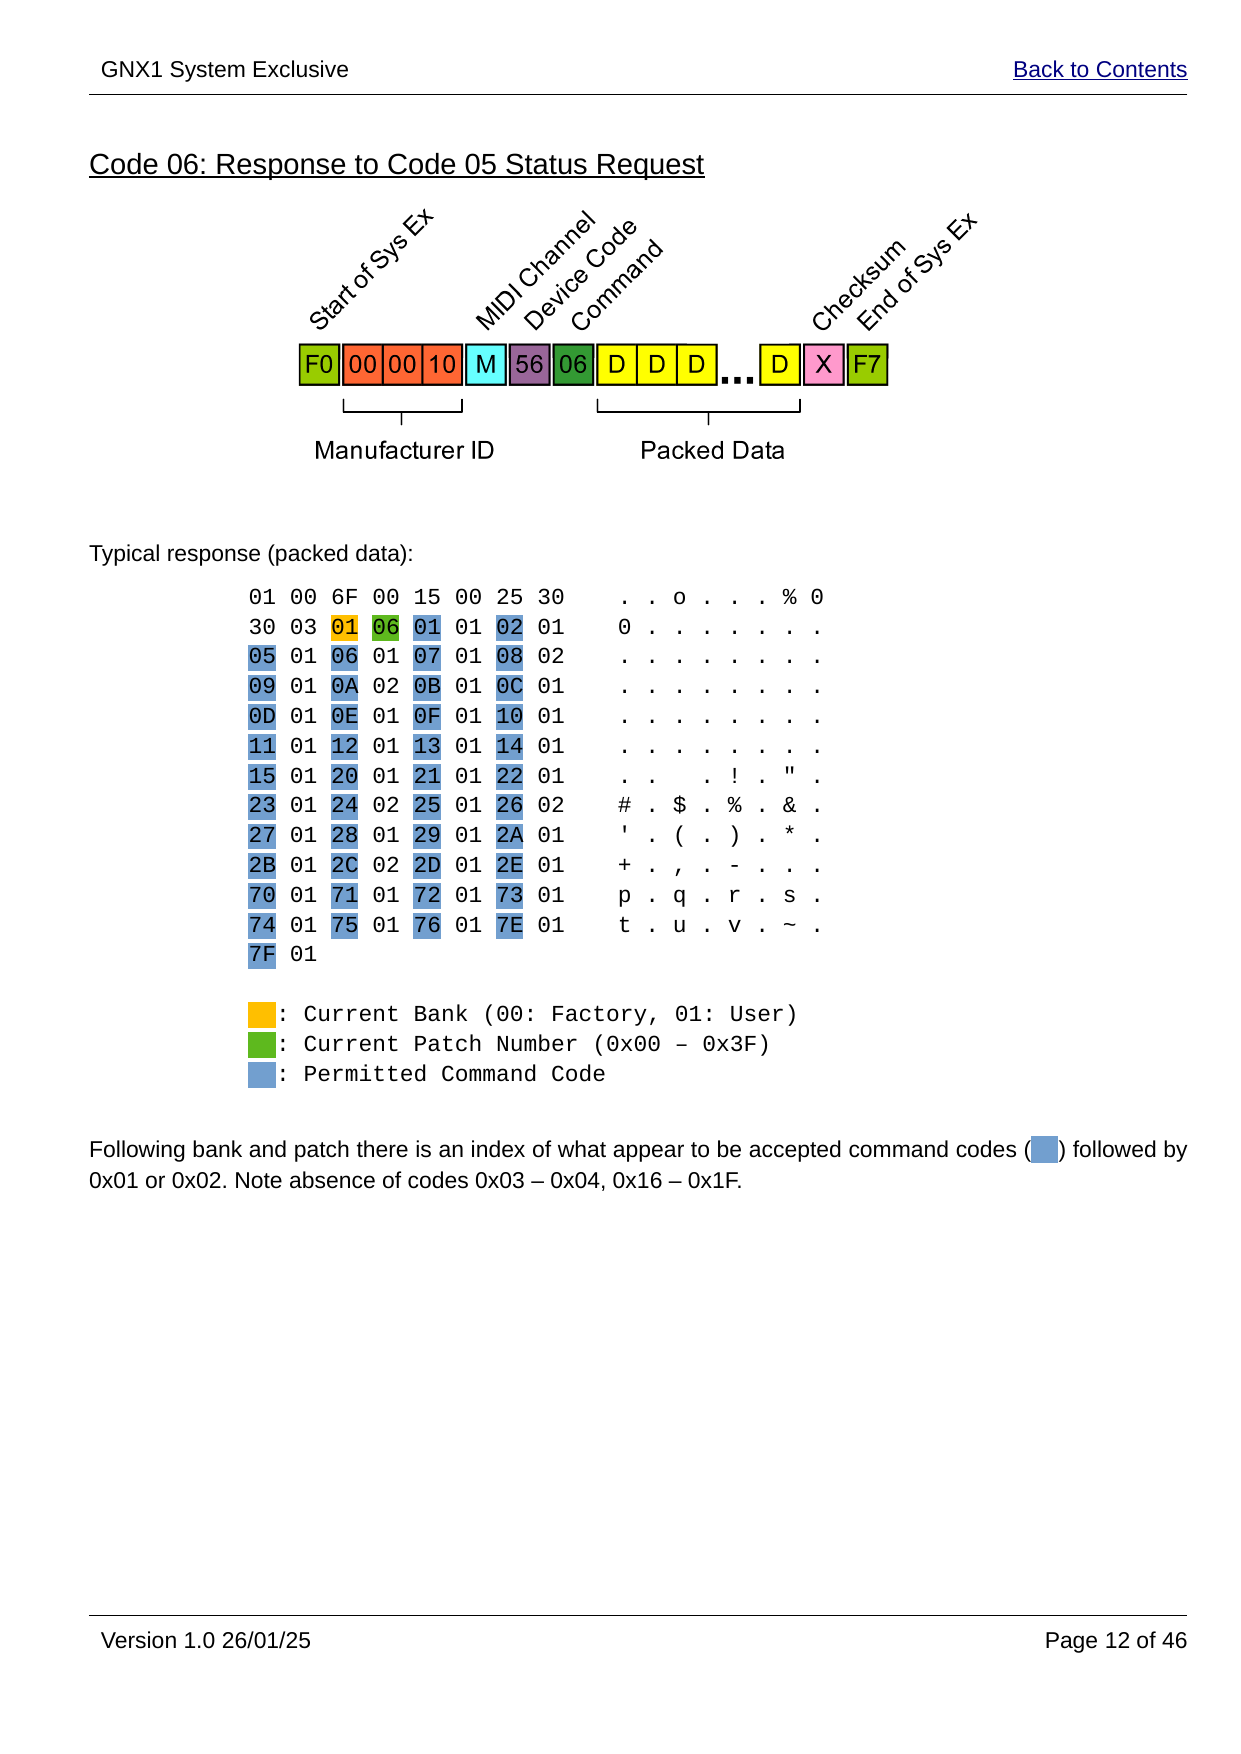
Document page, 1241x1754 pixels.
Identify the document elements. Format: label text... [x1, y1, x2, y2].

text Following bank and patch there is an index of what appear to be accepted command codes ( ) followed by 0x01 or 0x02. Note absence of codes 0x03 – 0x04, 0x16 – 0x1F. [89, 1136, 1187, 1193]
text : Current Bank (00: Factory, 01: User) [248, 1002, 1187, 1028]
text 05 01 06 01 07 01 08 02 . . . . . . . . [248, 645, 1187, 671]
subtitle Code 06: Response to Code 05 Status Request [89, 147, 1187, 181]
text 7F 01 [248, 943, 1187, 969]
text 27 01 28 01 29 01 2A 01 ' . ( . ) . * . [248, 823, 1187, 849]
text 01 00 6F 00 15 00 25 30 . . o . . . % 0 [248, 585, 1187, 611]
picture [298, 208, 978, 465]
text 15 01 20 01 21 01 22 01 . . . ! . " . [248, 764, 1187, 790]
text : Permitted Command Code [248, 1062, 1187, 1088]
text 09 01 0A 02 0B 01 0C 01 . . . . . . . . [248, 674, 1187, 701]
text Typical response (packed data): [89, 540, 1187, 567]
text 23 01 24 02 25 01 26 02 # . $ . % . & . [248, 794, 1187, 820]
text 0D 01 0E 01 0F 01 10 01 . . . . . . . . [248, 704, 1187, 730]
text : Current Patch Number (0x00 – 0x3F) [248, 1032, 1187, 1058]
text 30 03 01 06 01 01 02 01 0 . . . . . . . [248, 615, 1187, 641]
text 74 01 75 01 76 01 7E 01 t . u . v . ~ . [248, 913, 1187, 939]
text 70 01 71 01 72 01 73 01 p . q . r . s . [248, 883, 1187, 909]
text 2B 01 2C 02 2D 01 2E 01 + . , . - . . . [248, 853, 1187, 879]
text 11 01 12 01 13 01 14 01 . . . . . . . . [248, 734, 1187, 760]
